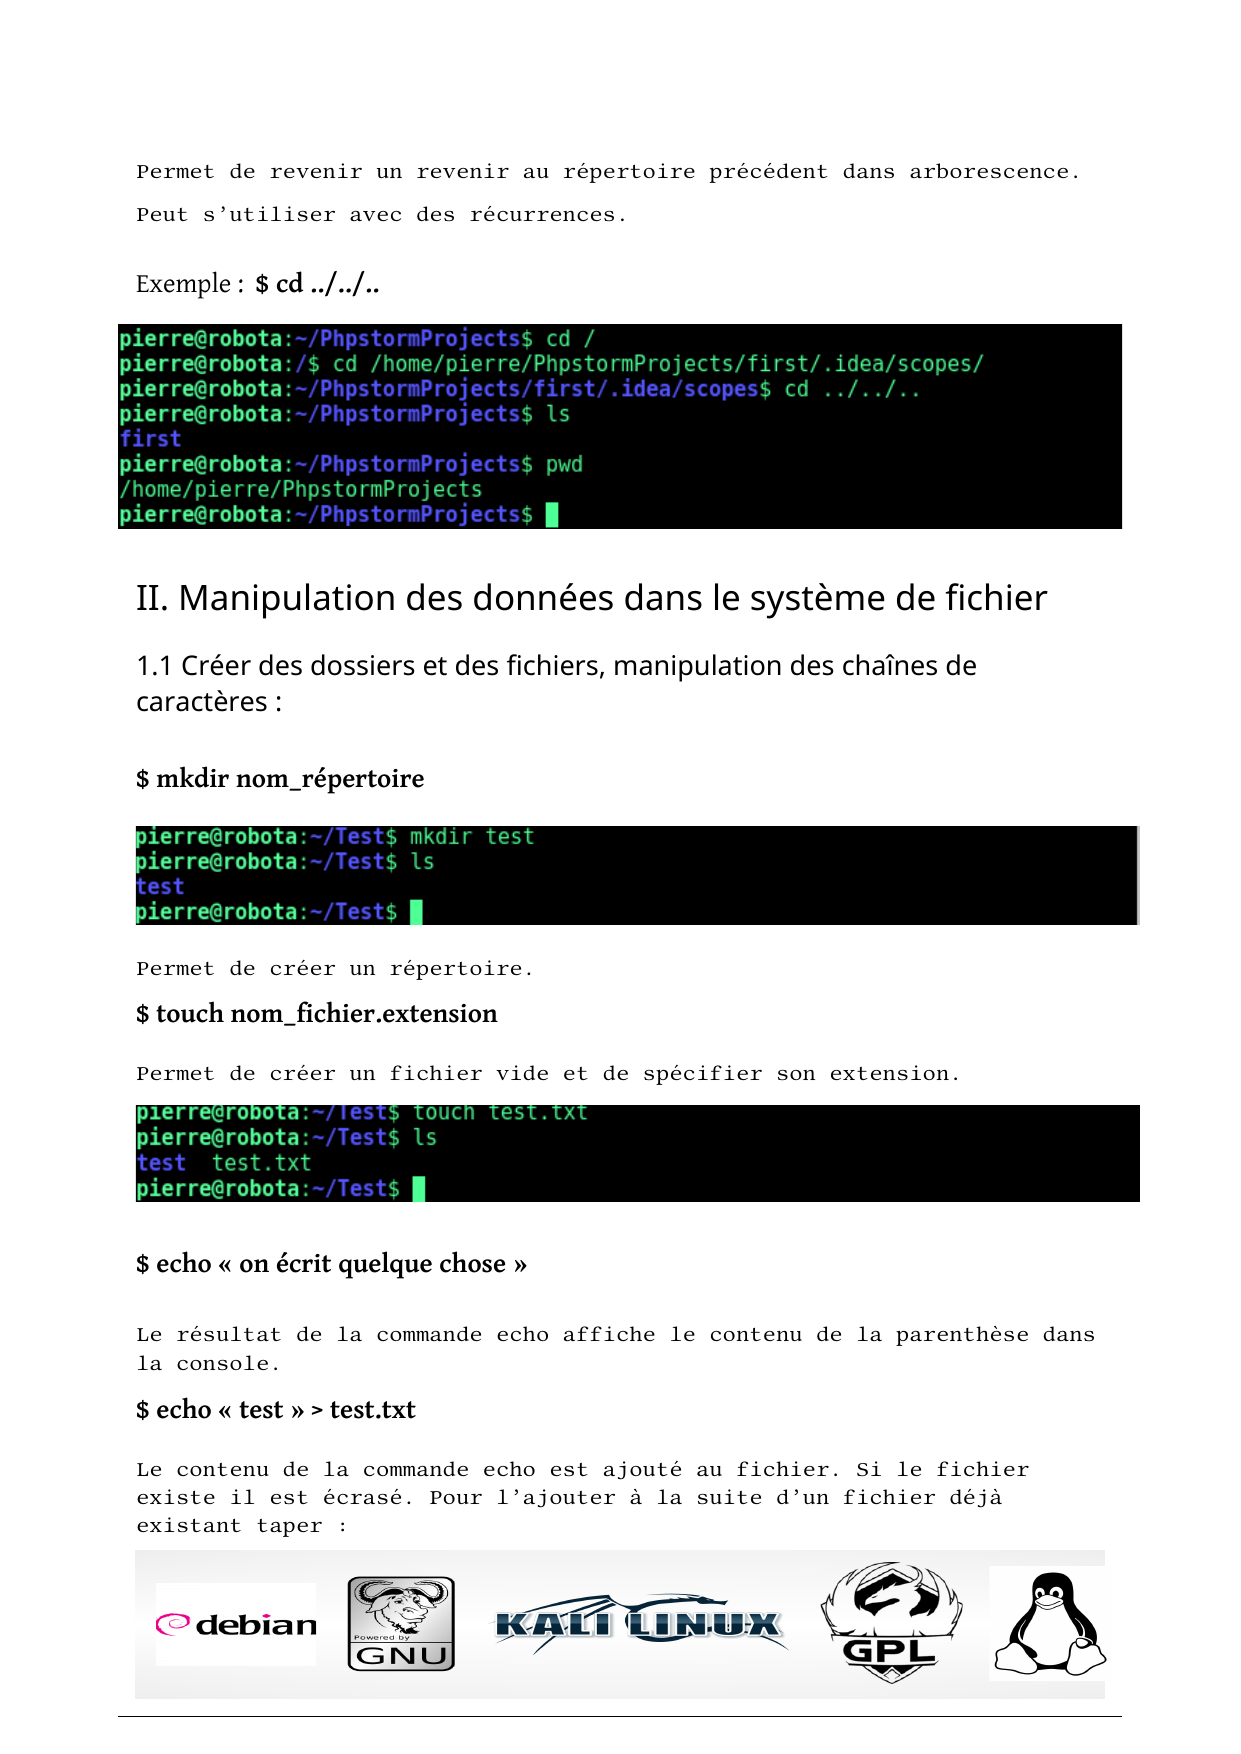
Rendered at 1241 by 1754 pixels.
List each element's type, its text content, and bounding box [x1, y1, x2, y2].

text Peut s’utiliser avec des récurrences. [136, 202, 1104, 226]
text Permet de créer un fichier vide et de spécifier son extension. [136, 1062, 1104, 1086]
text $ touch nom_fichier.extension [136, 999, 1104, 1031]
subtitle 1.1 Créer des dossiers et des fichiers, manipulation des chaînes de caractères : [136, 646, 1104, 720]
picture [135, 1105, 1140, 1202]
text Le contenu de la commande echo est ajouté au fichier. Si le fichier existe il est écrasé. Pour l’ajouter à la suite d’un fichier déjà existant taper : [136, 1457, 1104, 1538]
text Le résultat de la commande echo affiche le contenu de la parenthèse dans la console. [136, 1323, 1104, 1375]
picture [135, 826, 1140, 925]
picture [341, 1573, 460, 1674]
text Exemple : $ cd ../../.. [136, 269, 1104, 301]
picture [118, 324, 1123, 529]
picture [989, 1566, 1112, 1681]
picture [820, 1562, 963, 1684]
text $ echo « on écrit quelque chose » [136, 1249, 1104, 1280]
picture [476, 1579, 799, 1670]
text $ mkdir nom_répertoire [136, 764, 1104, 795]
subtitle II. Manipulation des données dans le système de fichier [136, 573, 1104, 621]
text $ echo « test » > test.txt [136, 1395, 1104, 1426]
picture [156, 1583, 317, 1666]
text Permet de créer un répertoire. [136, 956, 1104, 980]
text Permet de revenir un revenir au répertoire précédent dans arborescence. [136, 159, 1104, 183]
